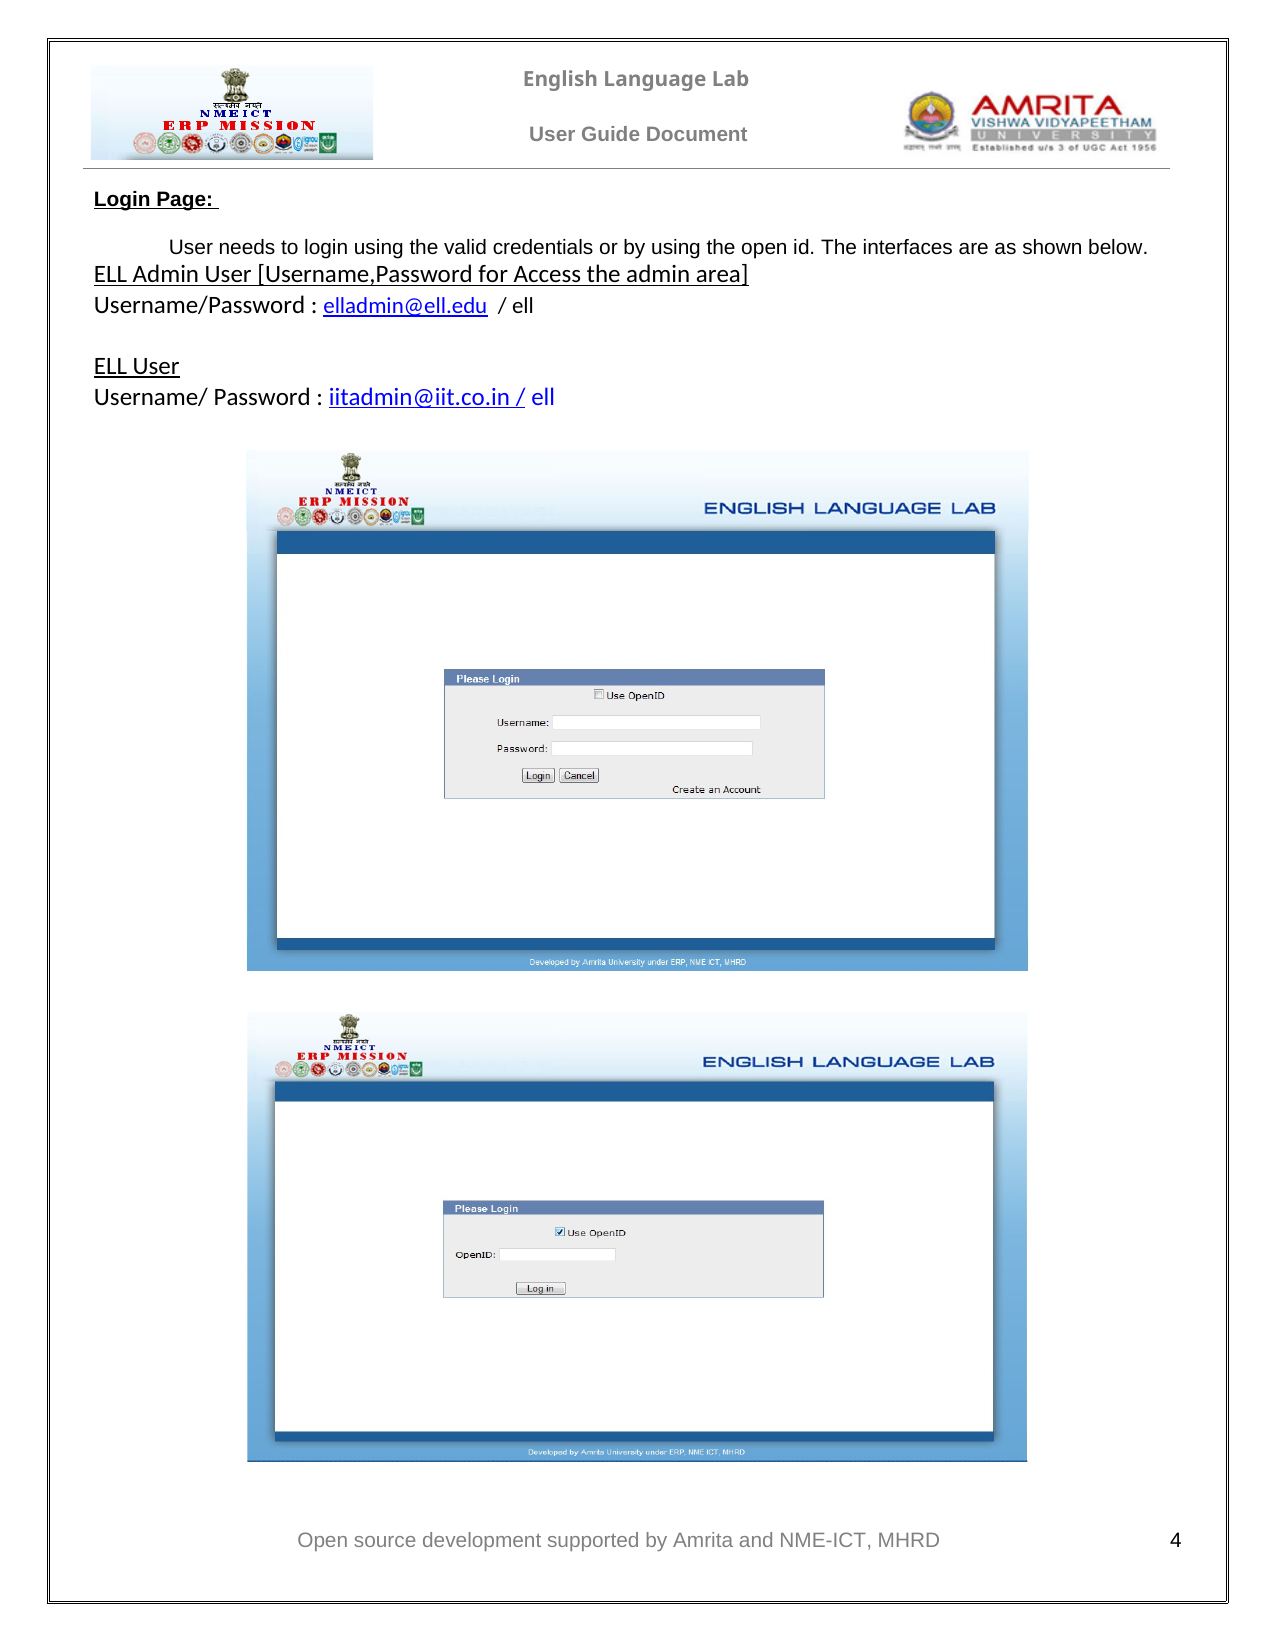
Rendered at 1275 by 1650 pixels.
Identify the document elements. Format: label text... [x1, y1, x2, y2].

text User needs to login using the valid credentials or by using the open id. The interfaces are as shown below. [94, 234, 1181, 258]
text Login Page: [94, 187, 1181, 211]
text ELL User [94, 350, 1181, 381]
picture [897, 87, 1165, 160]
text Username/Password : elladmin@ell.edu / ell [94, 289, 1181, 319]
text ELL Admin User [Username,Password for Access the admin area] [94, 258, 1181, 289]
picture [246, 450, 1029, 971]
picture [247, 1012, 1028, 1462]
picture [90, 65, 374, 160]
text Username/ Password : iitadmin@iit.co.in / ell [94, 381, 1181, 411]
